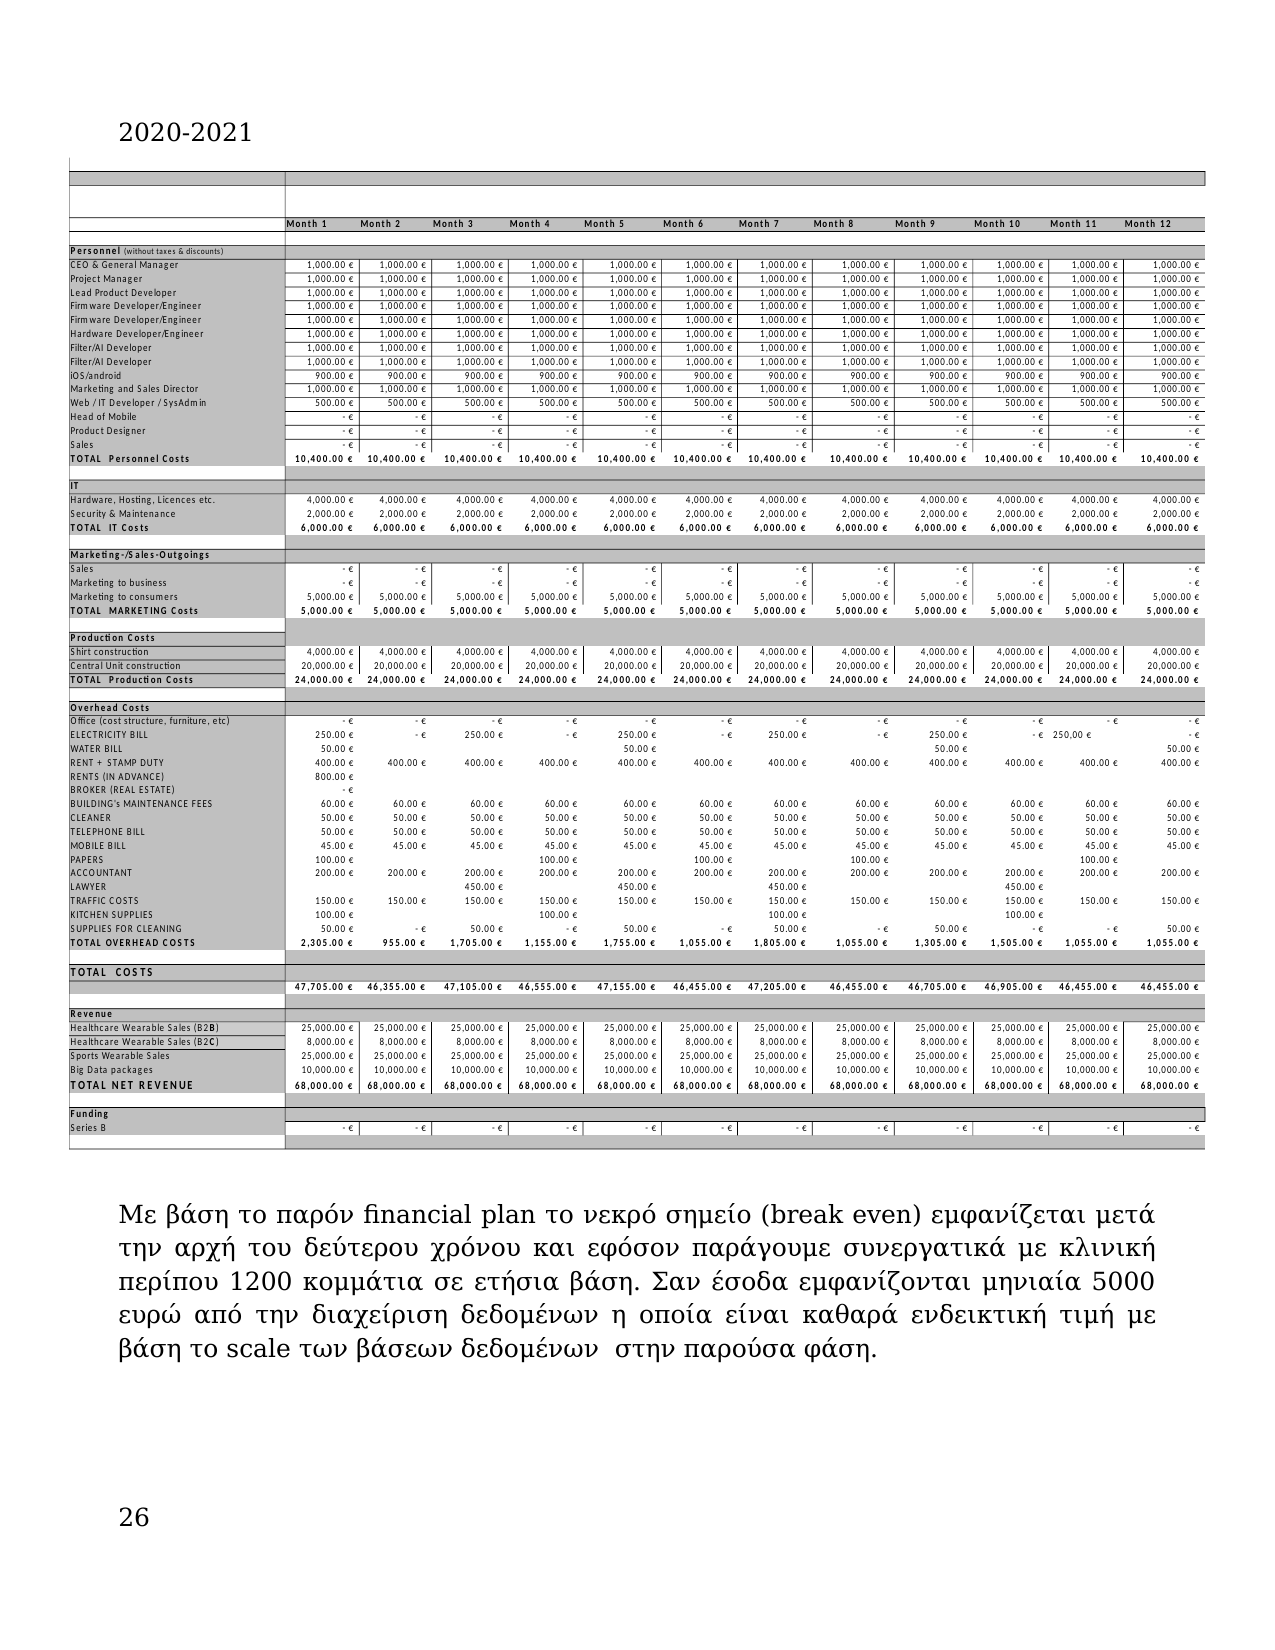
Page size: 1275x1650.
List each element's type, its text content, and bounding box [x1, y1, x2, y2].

text Με βάση το παρόν financial plan το νεκρό σημείο (break even) εμφανίζεται μετά την αρχή του δεύτερου χρόνου και εφόσον παράγουμε συνεργατικά με κλινική περίπου 1200 κομμάτια σε ετήσια βάση. Σαν έσοδα εμφανίζονται μηνιαία 5000 ευρώ από την διαχείριση δεδομένων η οποία είναι καθαρά ενδεικτική τιμή με βάση το scale των βάσεων δεδομένων στην παρούσα φάση. [118, 1200, 1157, 1363]
text 2020-2021 [118, 118, 1157, 147]
